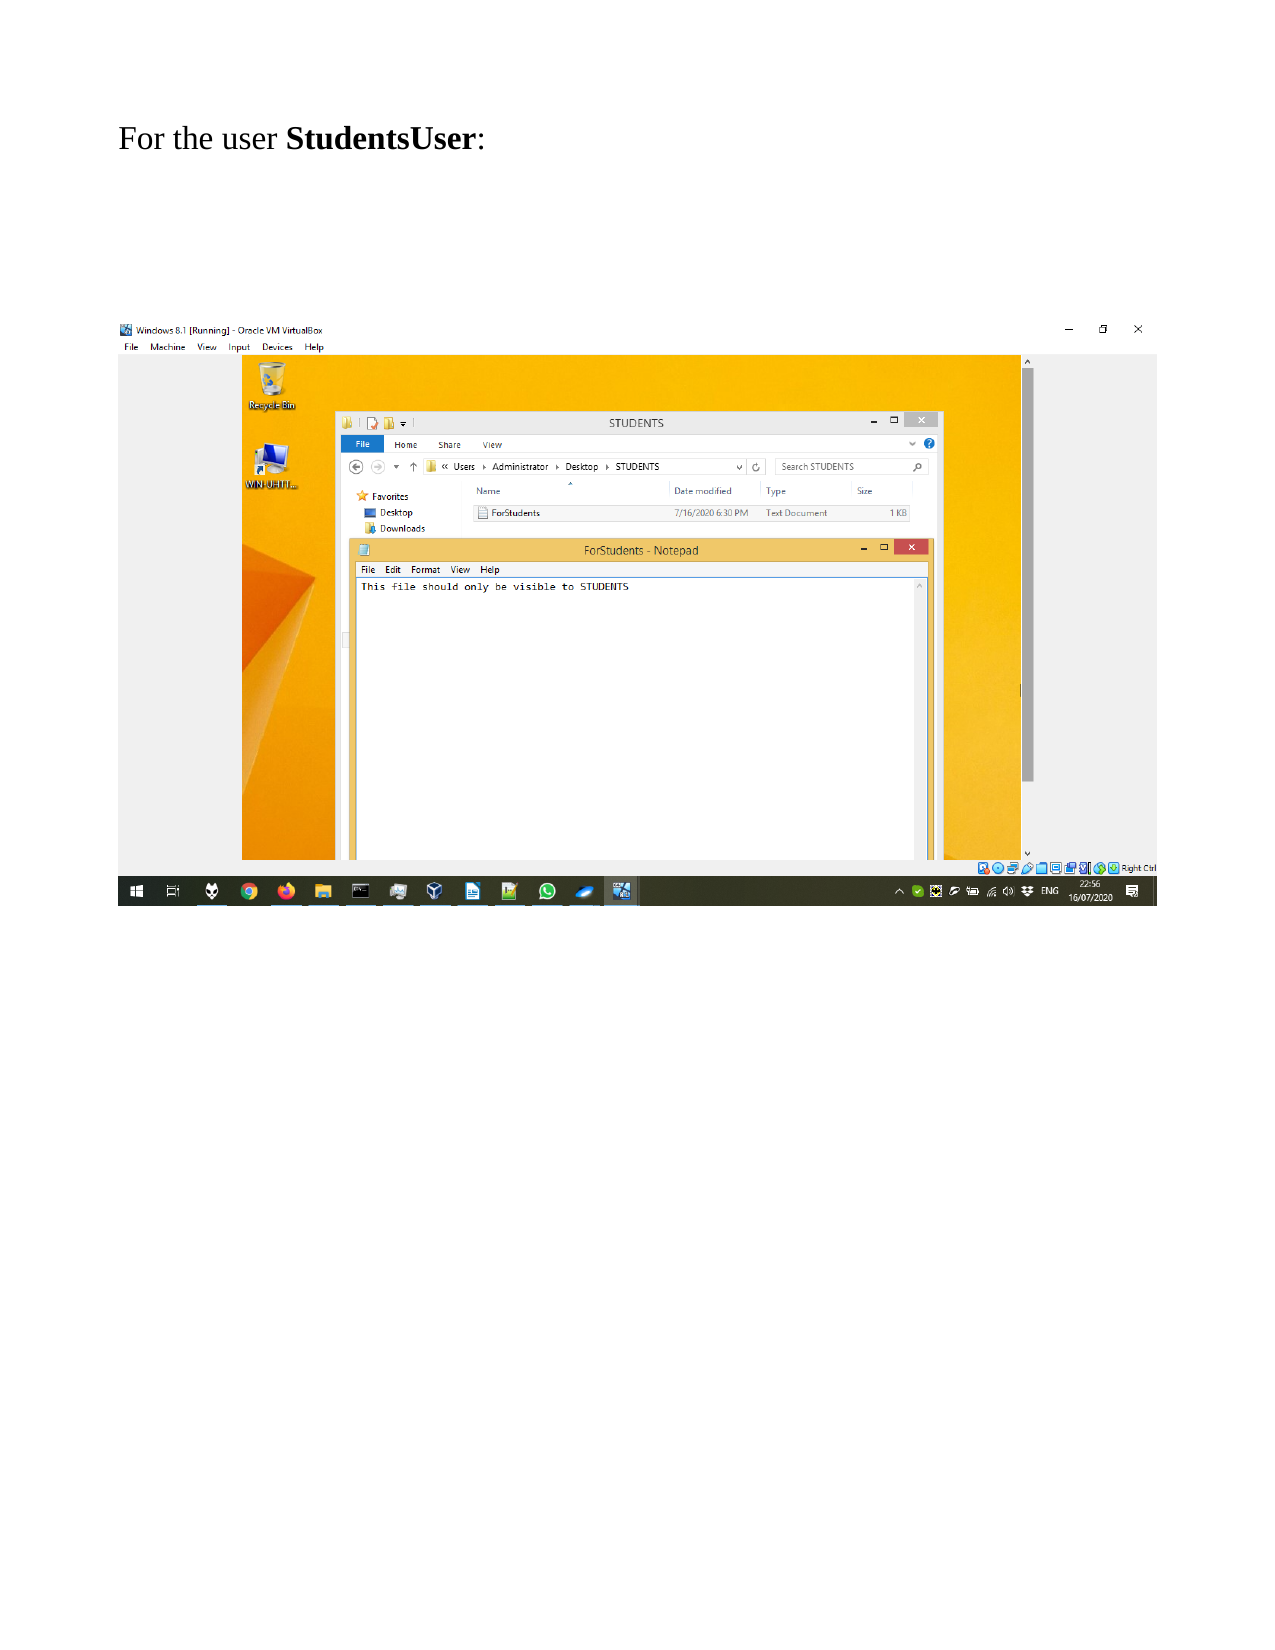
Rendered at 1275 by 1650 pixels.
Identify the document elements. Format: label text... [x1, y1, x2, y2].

text For the user StudentsUser: [118, 118, 1157, 156]
picture [118, 321, 1157, 906]
